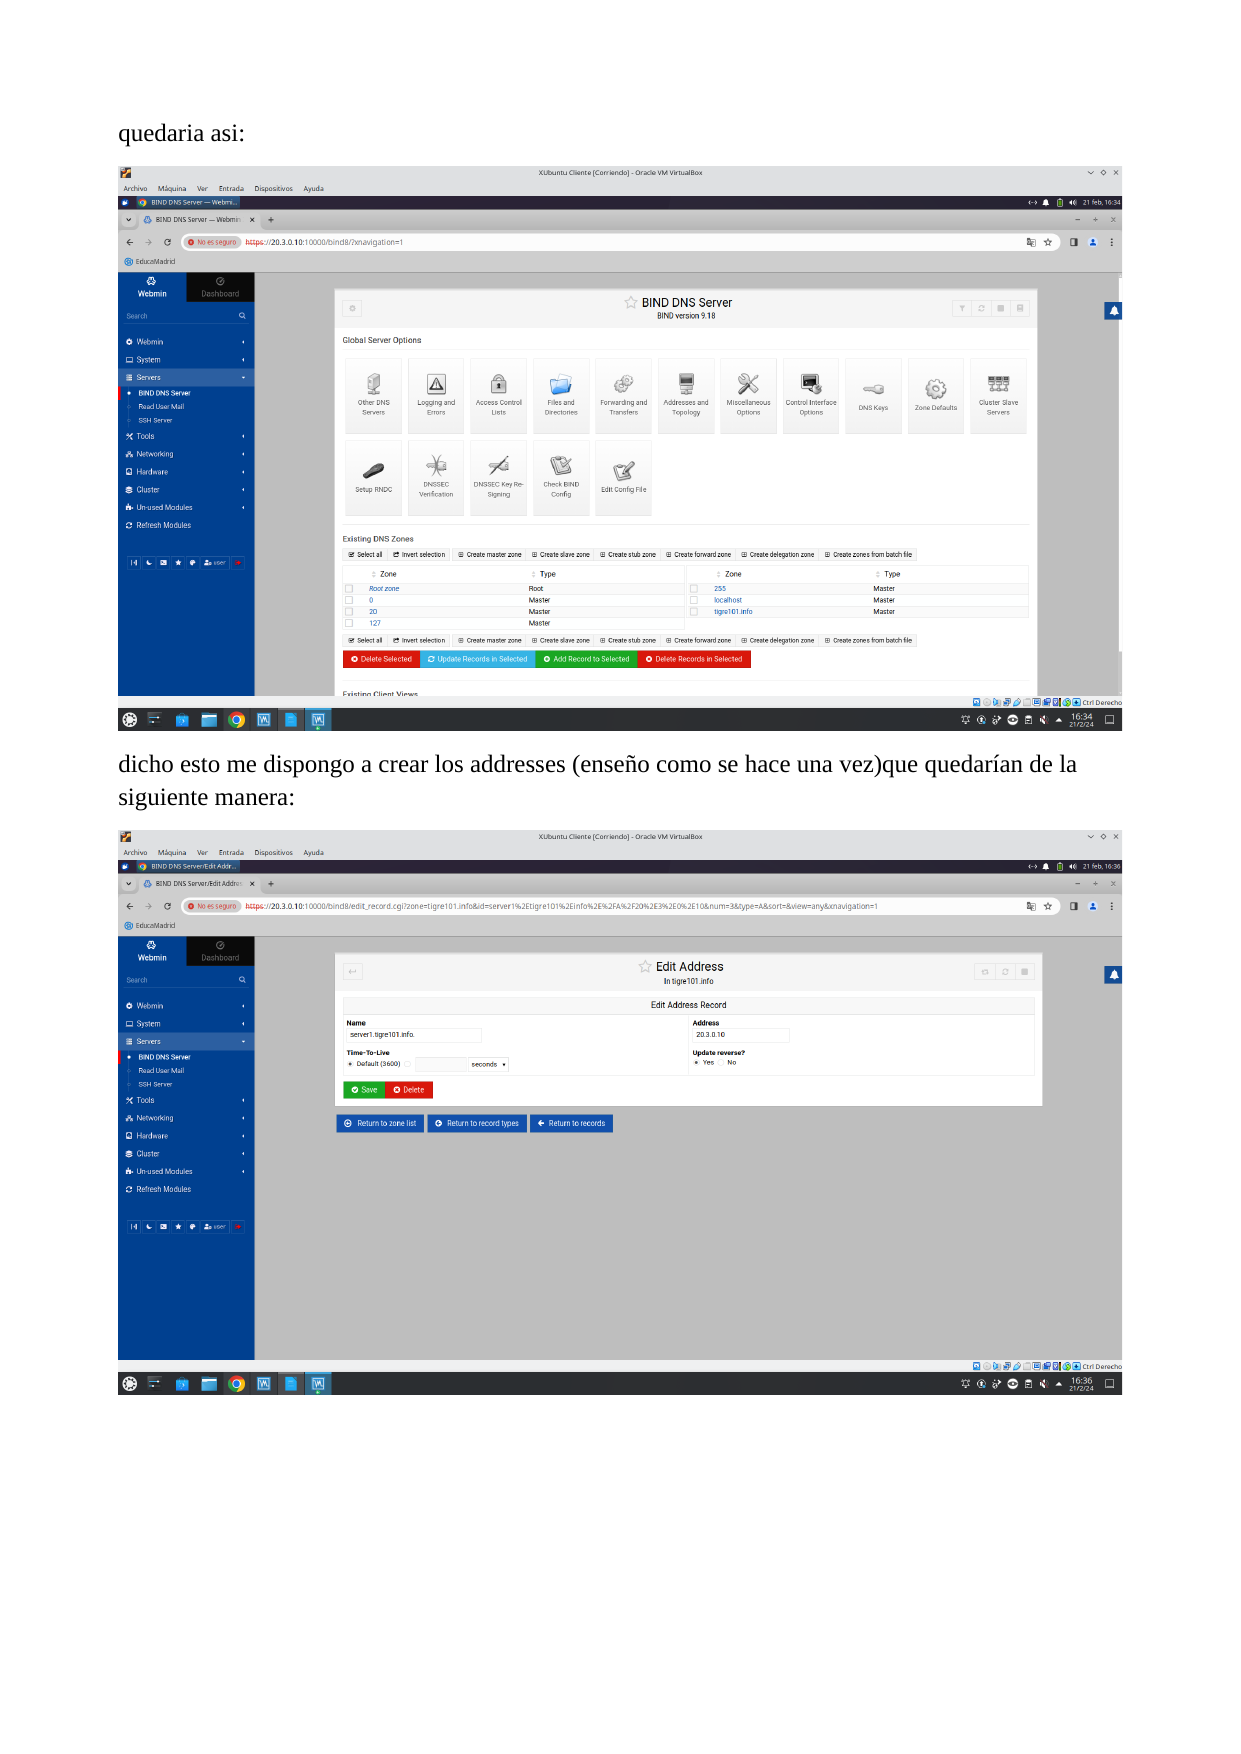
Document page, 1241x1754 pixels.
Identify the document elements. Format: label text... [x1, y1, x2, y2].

picture [118, 830, 1123, 1395]
text dicho esto me dispongo a crear los addresses (enseño como se hace una vez)que quedarían de la siguiente manera: [118, 749, 1122, 811]
picture [118, 165, 1123, 731]
text quedaria asi: [118, 118, 1122, 147]
